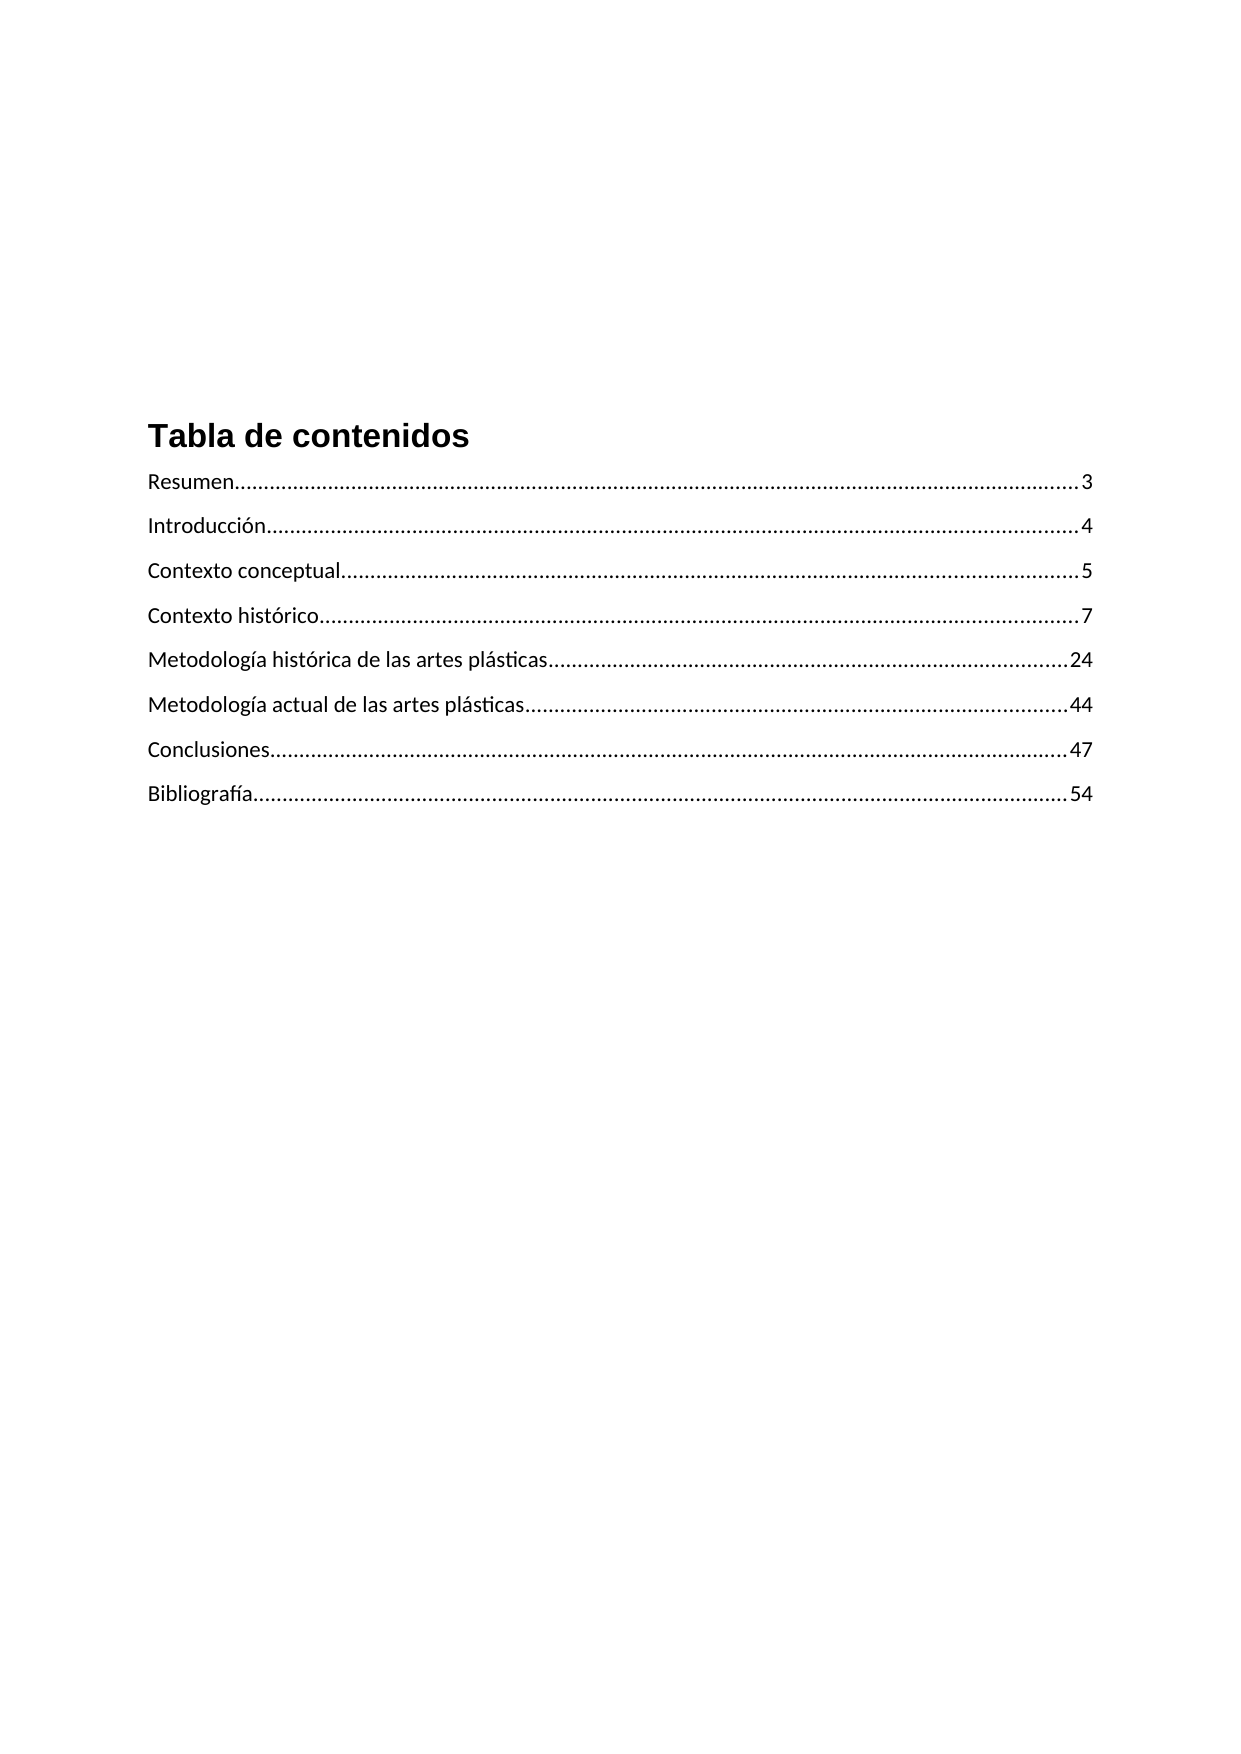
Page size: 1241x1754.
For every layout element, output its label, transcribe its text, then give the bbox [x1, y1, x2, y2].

text Metodología actual de las artes plásticas 44 [148, 690, 1093, 718]
text Resumen 3 [148, 467, 1093, 495]
text Conclusiones 47 [148, 735, 1093, 763]
text Bibliografía 54 [148, 779, 1093, 808]
text Metodología histórica de las artes plásticas 24 [148, 646, 1093, 673]
text Contexto conceptual. 5 [148, 556, 1093, 584]
text Contexto histórico 7 [148, 601, 1093, 629]
subtitle Tabla de contenidos [148, 416, 1093, 454]
text Introducción 4 [148, 511, 1093, 539]
